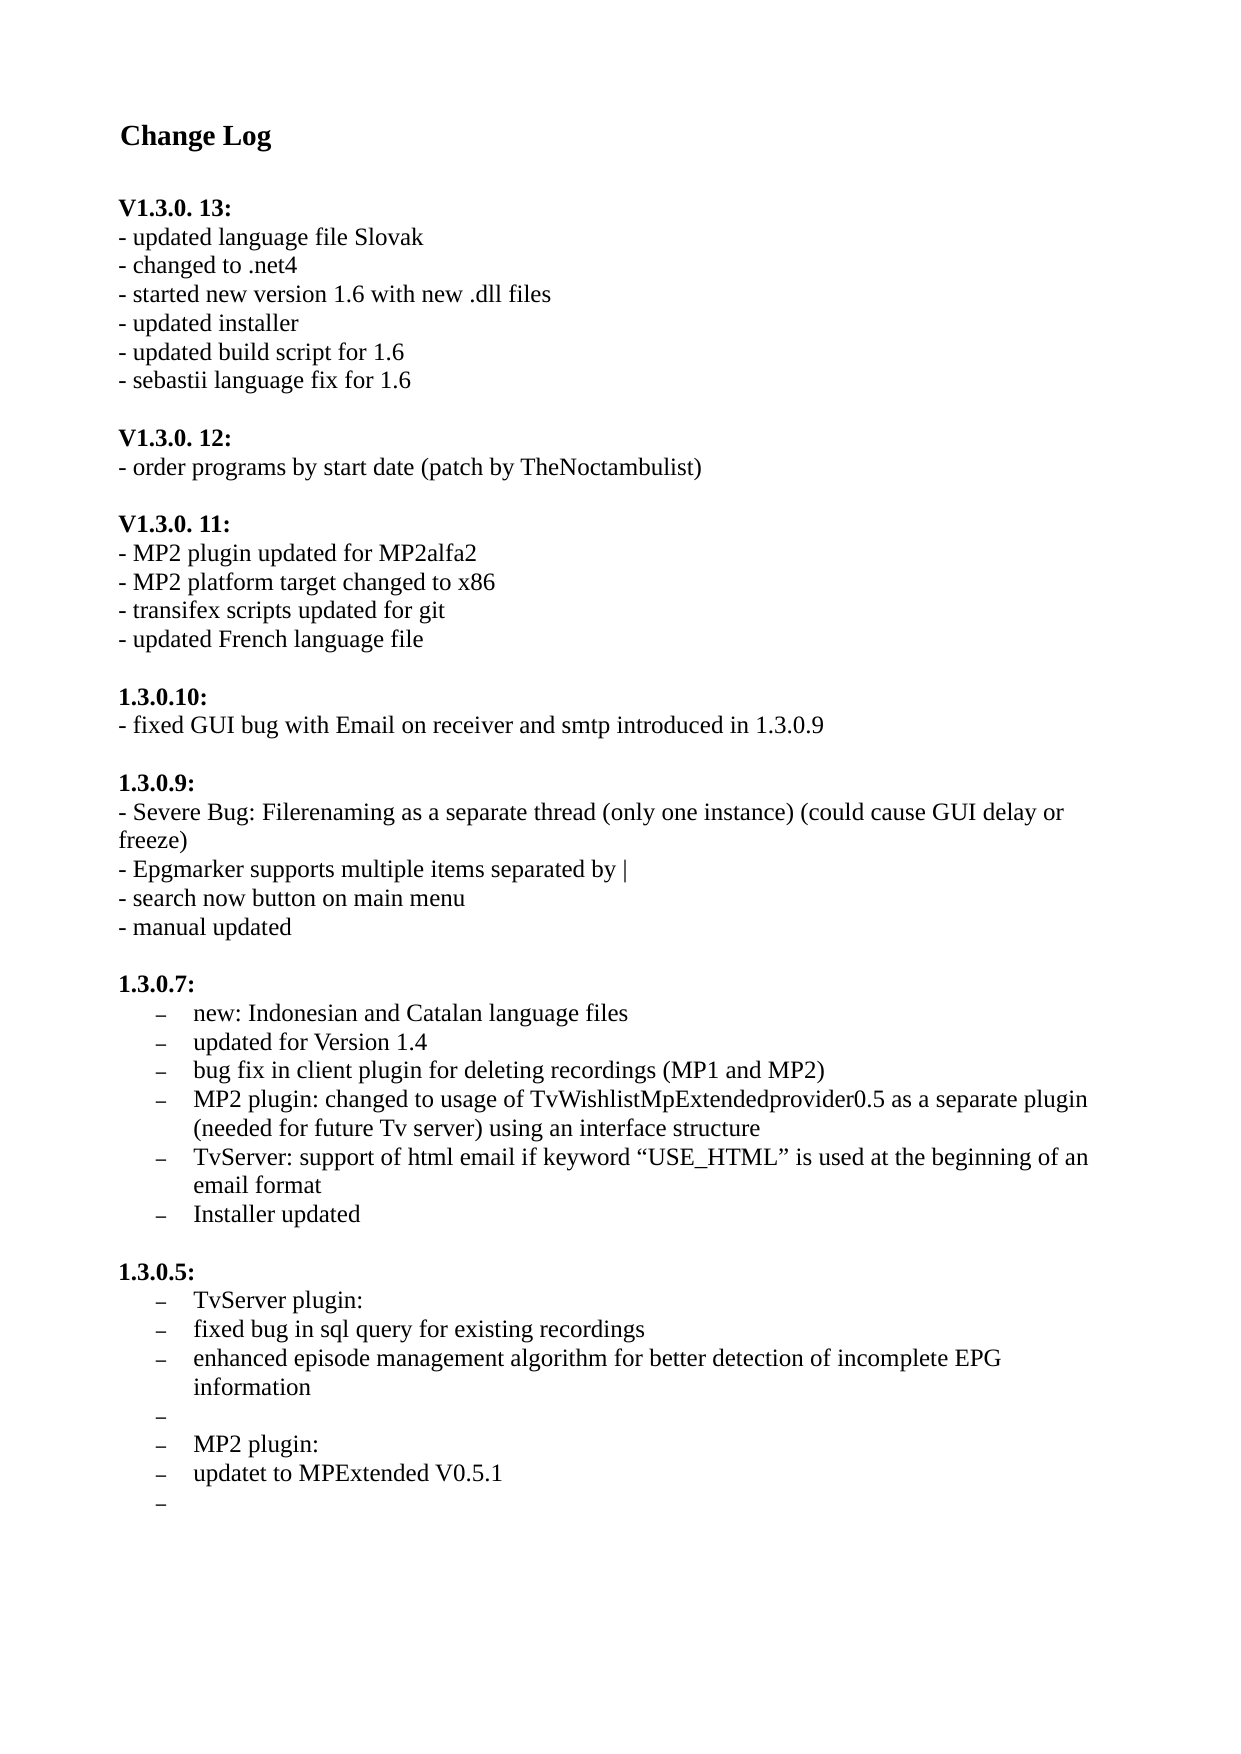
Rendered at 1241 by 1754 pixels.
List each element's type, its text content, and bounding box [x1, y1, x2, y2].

text 1.3.0.5: [118, 1257, 1122, 1285]
text - updated build script for 1.6 [118, 337, 1122, 365]
list Installer updated [156, 1199, 1122, 1228]
text - order programs by start date (patch by TheNoctambulist) [118, 452, 1122, 480]
list TvServer plugin: [156, 1285, 1122, 1314]
list enhanced episode management algorithm for better detection of incomplete EPG information [156, 1343, 1122, 1400]
text - updated language file Slovak [118, 222, 1122, 250]
text - sebastii language fix for 1.6 [118, 365, 1122, 394]
text - Severe Bug: Filerenaming as a separate thread (only one instance) (could cause GUI delay or freeze) - Epgmarker supports multiple items separated by | - search now button on main menu [118, 797, 1122, 912]
text - transifex scripts updated for git [118, 595, 1122, 624]
text V1.3.0. 11: [118, 509, 1122, 538]
list fixed bug in sql query for existing recordings [156, 1314, 1122, 1343]
list new: Indonesian and Catalan language files [156, 998, 1122, 1027]
text - MP2 plugin updated for MP2alfa2 [118, 538, 1122, 567]
list TvServer: support of html email if keyword “USE_HTML” is used at the beginning of an email format [156, 1142, 1122, 1199]
text - fixed GUI bug with Email on receiver and smtp introduced in 1.3.0.9 [118, 710, 1122, 739]
list updatet to MPExtended V0.5.1 [156, 1458, 1122, 1487]
list Change Log [82, 118, 1119, 152]
list updated for Version 1.4 [156, 1027, 1122, 1055]
text - MP2 platform target changed to x86 [118, 567, 1122, 595]
text V1.3.0. 13: [118, 193, 1122, 222]
text - manual updated [118, 912, 1122, 940]
list MP2 plugin: [156, 1429, 1122, 1458]
text 1.3.0.10: [118, 682, 1122, 710]
text - updated French language file [118, 624, 1122, 653]
text V1.3.0. 12: [118, 423, 1122, 452]
text - changed to .net4 [118, 250, 1122, 279]
text 1.3.0.9: [44, 768, 1122, 797]
list MP2 plugin: changed to usage of TvWishlistMpExtendedprovider0.5 as a separate plugin (needed for future Tv server) using an interface structure [156, 1084, 1122, 1142]
text 1.3.0.7: [118, 969, 1122, 998]
text - updated installer [118, 308, 1122, 337]
list bug fix in client plugin for deleting recordings (MP1 and MP2) [156, 1055, 1122, 1084]
text - started new version 1.6 with new .dll files [118, 279, 1122, 308]
